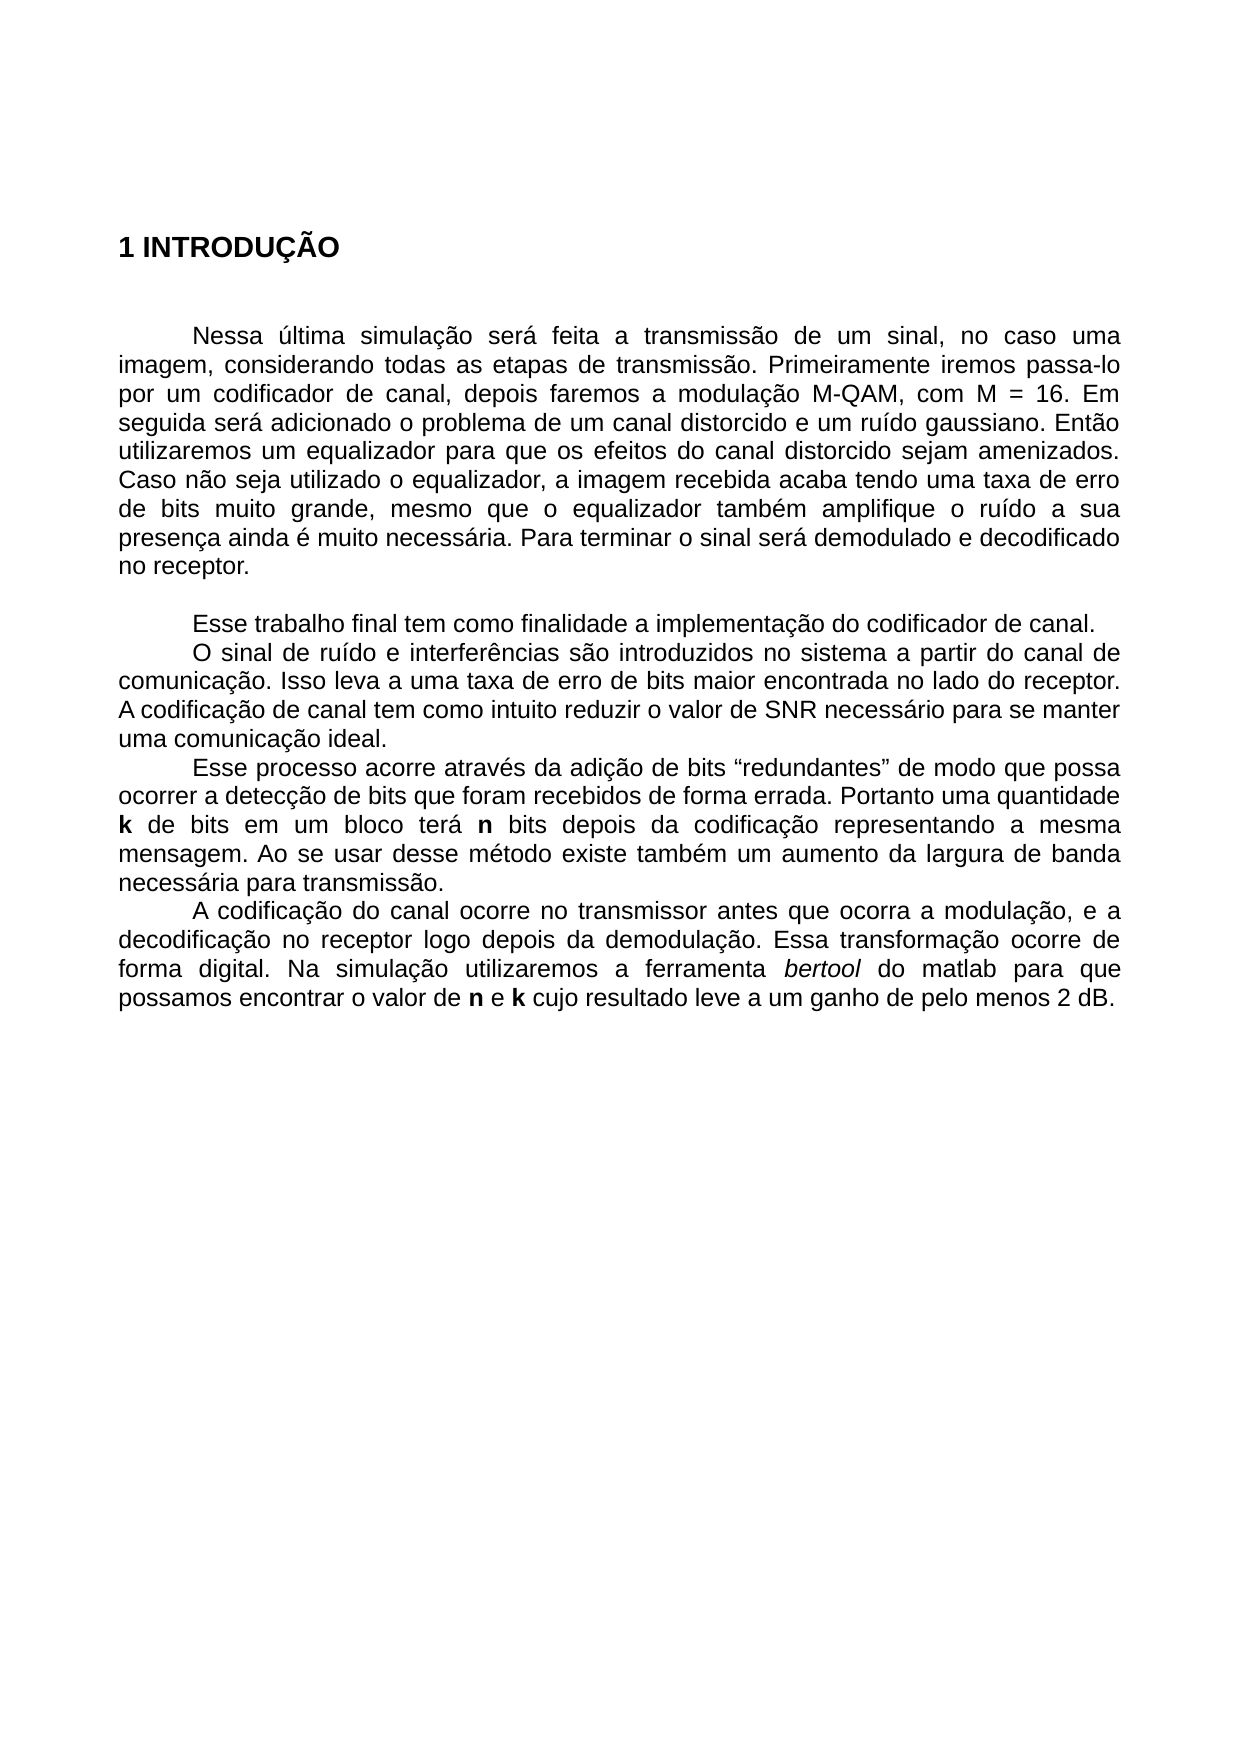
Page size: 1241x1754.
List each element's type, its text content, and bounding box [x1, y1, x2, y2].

text Esse processo acorre através da adição de bits “redundantes” de modo que possa ocorrer a detecção de bits que foram recebidos de forma errada. Portanto uma quantidade k de bits em um bloco terá n bits depois da codificação representando a mesma mensagem. Ao se usar desse método existe também um aumento da largura de banda necessária para transmissão. [118, 753, 1122, 896]
text Esse trabalho final tem como finalidade a implementação do codificador de canal. [118, 609, 1122, 638]
text A codificação do canal ocorre no transmissor antes que ocorra a modulação, e a decodificação no receptor logo depois da demodulação. Essa transformação ocorre de forma digital. Na simulação utilizaremos a ferramenta bertool do matlab para que possamos encontrar o valor de n e k cujo resultado leve a um ganho de pelo menos 2 dB. [118, 896, 1122, 1011]
text Nessa última simulação será feita a transmissão de um sinal, no caso uma imagem, considerando todas as etapas de transmissão. Primeiramente iremos passa-lo por um codificador de canal, depois faremos a modulação M-QAM, com M = 16. Em seguida será adicionado o problema de um canal distorcido e um ruído gaussiano. Então utilizaremos um equalizador para que os efeitos do canal distorcido sejam amenizados. Caso não seja utilizado o equalizador, a imagem recebida acaba tendo uma taxa de erro de bits muito grande, mesmo que o equalizador também amplifique o ruído a sua presença ainda é muito necessária. Para terminar o sinal será demodulado e decodificado no receptor. [118, 321, 1122, 580]
text O sinal de ruído e interferências são introduzidos no sistema a partir do canal de comunicação. Isso leva a uma taxa de erro de bits maior encontrada no lado do receptor. A codificação de canal tem como intuito reduzir o valor de SNR necessário para se manter uma comunicação ideal. [118, 638, 1122, 753]
subtitle 1 INTRODUÇÃO [118, 230, 1122, 264]
